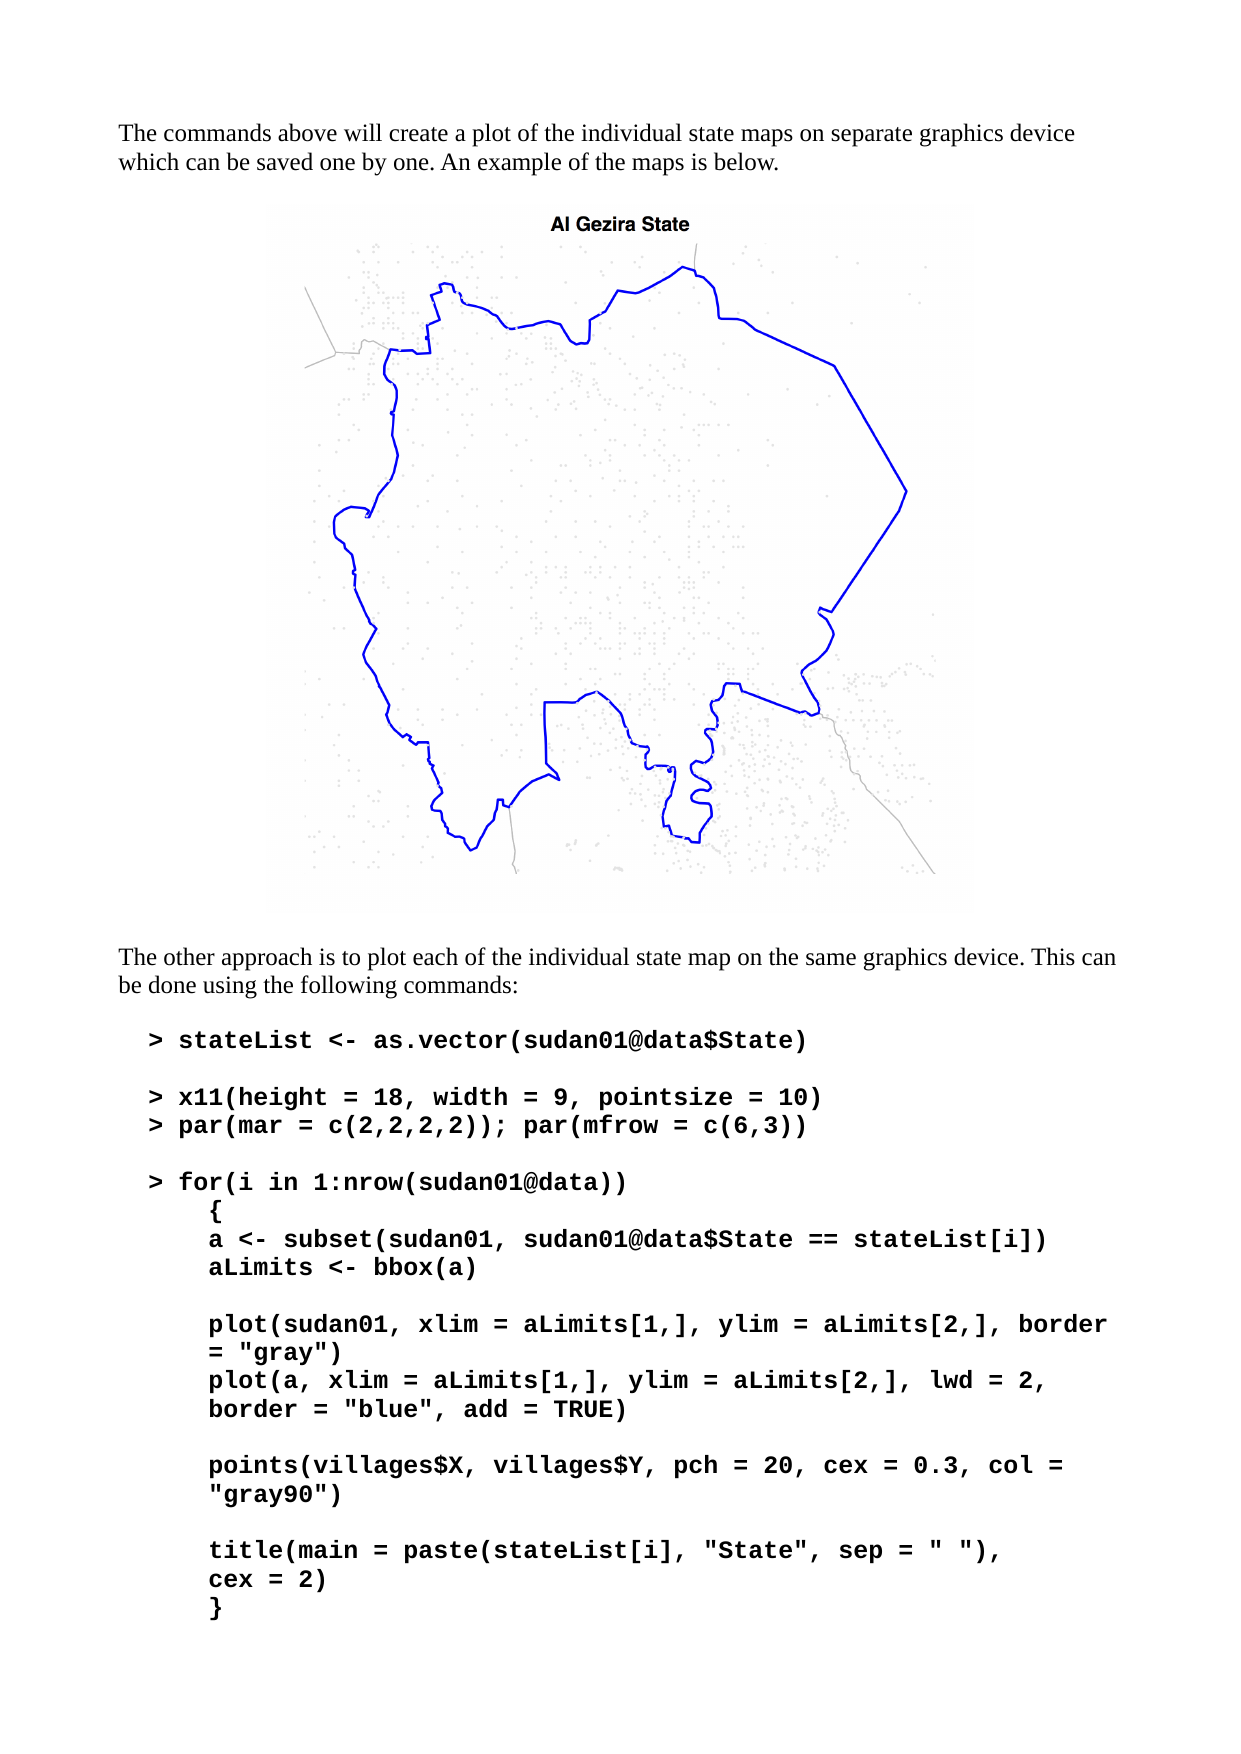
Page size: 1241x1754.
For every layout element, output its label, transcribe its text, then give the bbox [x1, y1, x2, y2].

text The other approach is to plot each of the individual state map on the same graphics device. This can be done using the following commands: [118, 942, 1122, 999]
text > par(mar = c(2,2,2,2)); par(mfrow = c(6,3)) [118, 1113, 1122, 1141]
text = "gray") [118, 1340, 1122, 1368]
text points(villages$X, villages$Y, pch = 20, cex = 0.3, col = [118, 1453, 1122, 1481]
text title(main = paste(stateList[i], "State", sep = " "), [118, 1538, 1122, 1566]
text plot(sudan01, xlim = aLimits[1,], ylim = aLimits[2,], border [118, 1311, 1122, 1340]
text > for(i in 1:nrow(sudan01@data)) [118, 1170, 1122, 1198]
text > x11(height = 18, width = 9, pointsize = 10) [118, 1085, 1122, 1113]
text } [118, 1595, 1122, 1623]
text > stateList <- as.vector(sudan01@data$State) [118, 1028, 1122, 1056]
text aLimits <- bbox(a) [118, 1255, 1122, 1283]
picture [265, 204, 975, 913]
text border = "blue", add = TRUE) [118, 1396, 1122, 1425]
text { [118, 1198, 1122, 1226]
text plot(a, xlim = aLimits[1,], ylim = aLimits[2,], lwd = 2, [118, 1368, 1122, 1396]
text cex = 2) [118, 1566, 1122, 1595]
text "gray90") [118, 1481, 1122, 1510]
text a <- subset(sudan01, sudan01@data$State == stateList[i]) [118, 1226, 1122, 1255]
text The commands above will create a plot of the individual state maps on separate graphics device which can be saved one by one. An example of the maps is below. [118, 118, 1122, 176]
